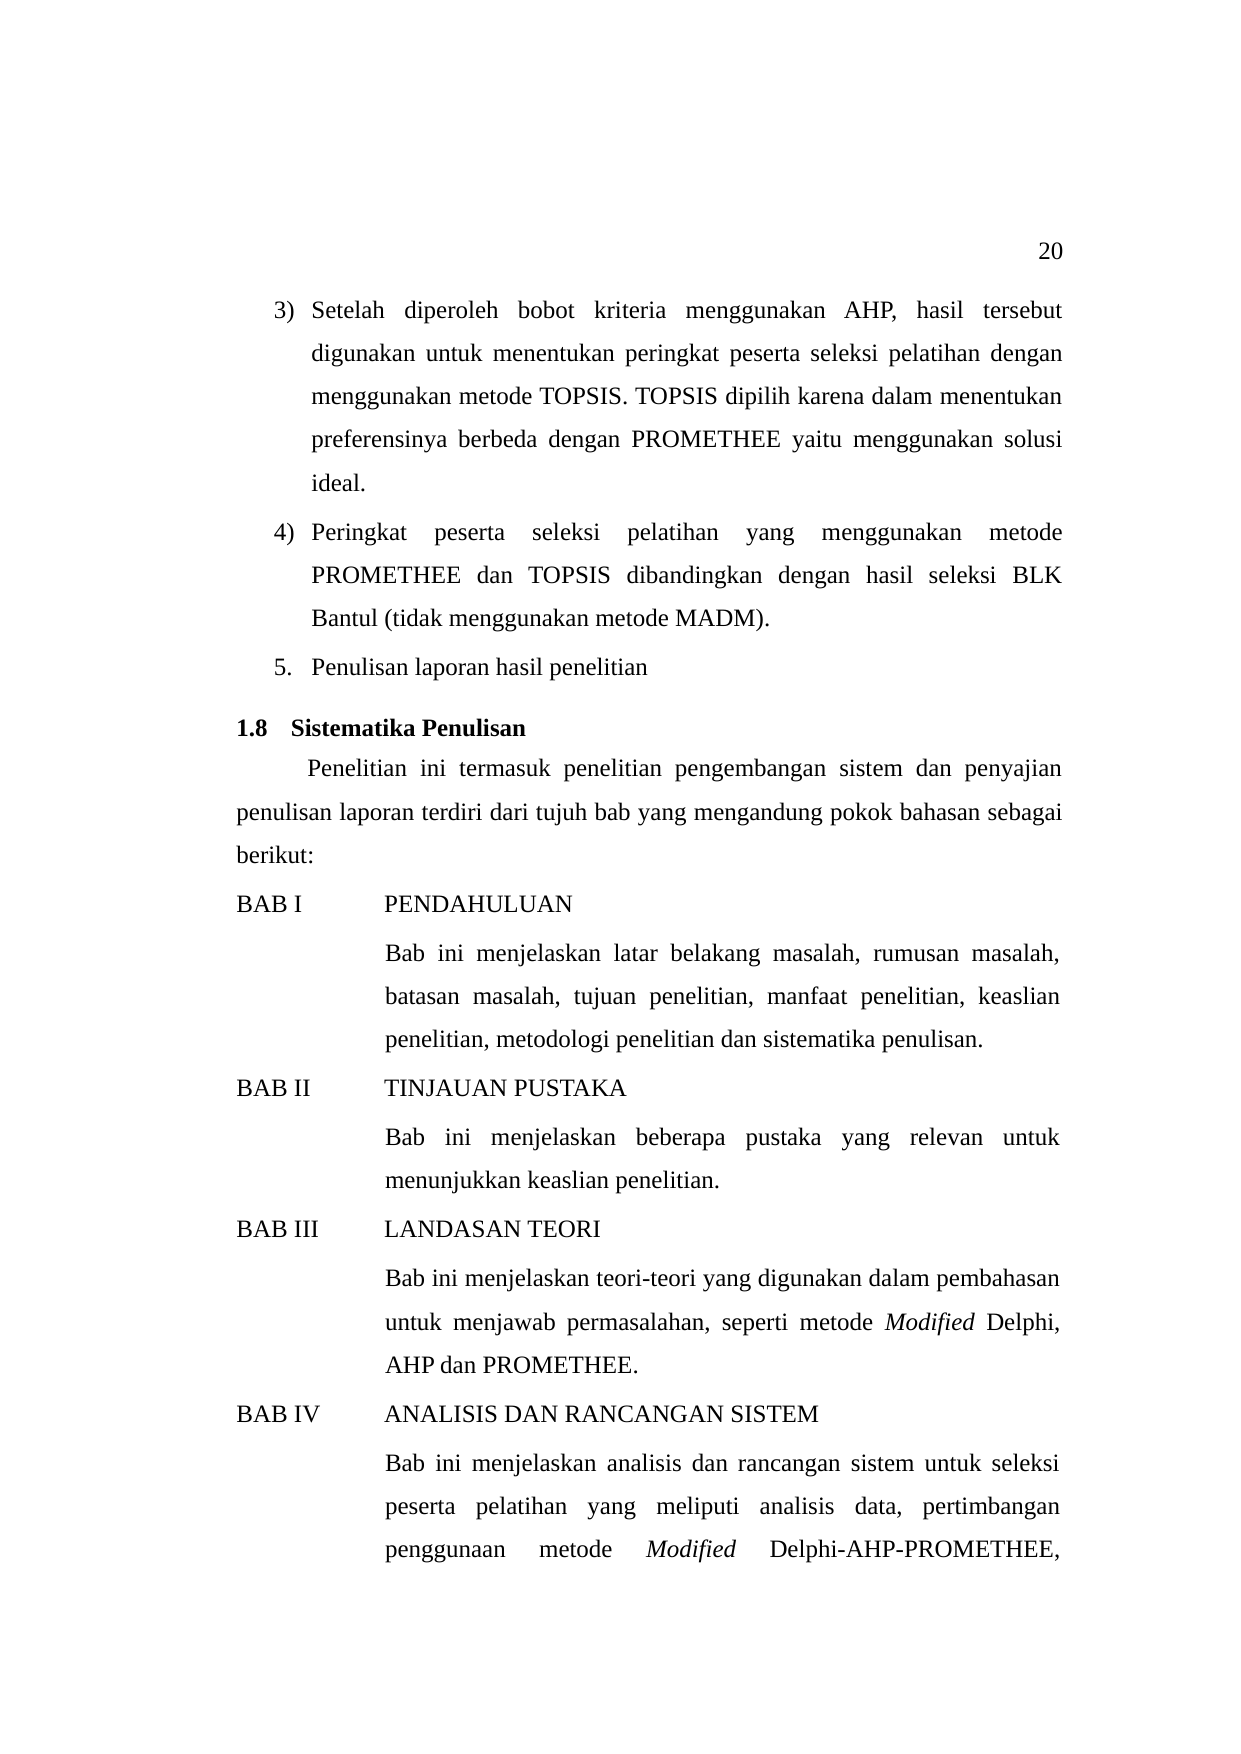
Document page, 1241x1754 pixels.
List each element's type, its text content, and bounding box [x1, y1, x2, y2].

list Setelah diperoleh bobot kriteria menggunakan AHP, hasil tersebut digunakan untuk menentukan peringkat peserta seleksi pelatihan dengan menggunakan metode TOPSIS. TOPSIS dipilih karena dalam menentukan preferensinya berbeda dengan PROMETHEE yaitu menggunakan solusi ideal. [274, 295, 1063, 496]
text BAB III LANDASAN TEORI [236, 1214, 1063, 1243]
text BAB IV ANALISIS DAN RANCANGAN SISTEM [236, 1399, 1063, 1427]
text Bab ini menjelaskan teori-teori yang digunakan dalam pembahasan untuk menjawab permasalahan, seperti metode Modified Delphi, AHP dan PROMETHEE. [385, 1263, 1060, 1378]
text BAB II TINJAUAN PUSTAKA [236, 1073, 1063, 1102]
text Bab ini menjelaskan latar belakang masalah, rumusan masalah, batasan masalah, tujuan penelitian, manfaat penelitian, keaslian penelitian, metodologi penelitian dan sistematika penulisan. [385, 938, 1060, 1053]
text Penelitian ini termasuk penelitian pengembangan sistem dan penyajian penulisan laporan terdiri dari tujuh bab yang mengandung pokok bahasan sebagai berikut: [236, 753, 1063, 868]
text Bab ini menjelaskan beberapa pustaka yang relevan untuk menunjukkan keaslian penelitian. [385, 1122, 1060, 1194]
list Peringkat peserta seleksi pelatihan yang menggunakan metode PROMETHEE dan TOPSIS dibandingkan dengan hasil seleksi BLK Bantul (tidak menggunakan metode MADM). [274, 517, 1063, 632]
list Penulisan laporan hasil penelitian [274, 652, 1063, 681]
text Bab ini menjelaskan analisis dan rancangan sistem untuk seleksi peserta pelatihan yang meliputi analisis data, pertimbangan penggunaan metode Modified Delphi-AHP-PROMETHEE, [385, 1448, 1060, 1563]
subtitle Sistematika Penulisan [236, 713, 1063, 742]
text BAB I PENDAHULUAN [236, 889, 1063, 917]
